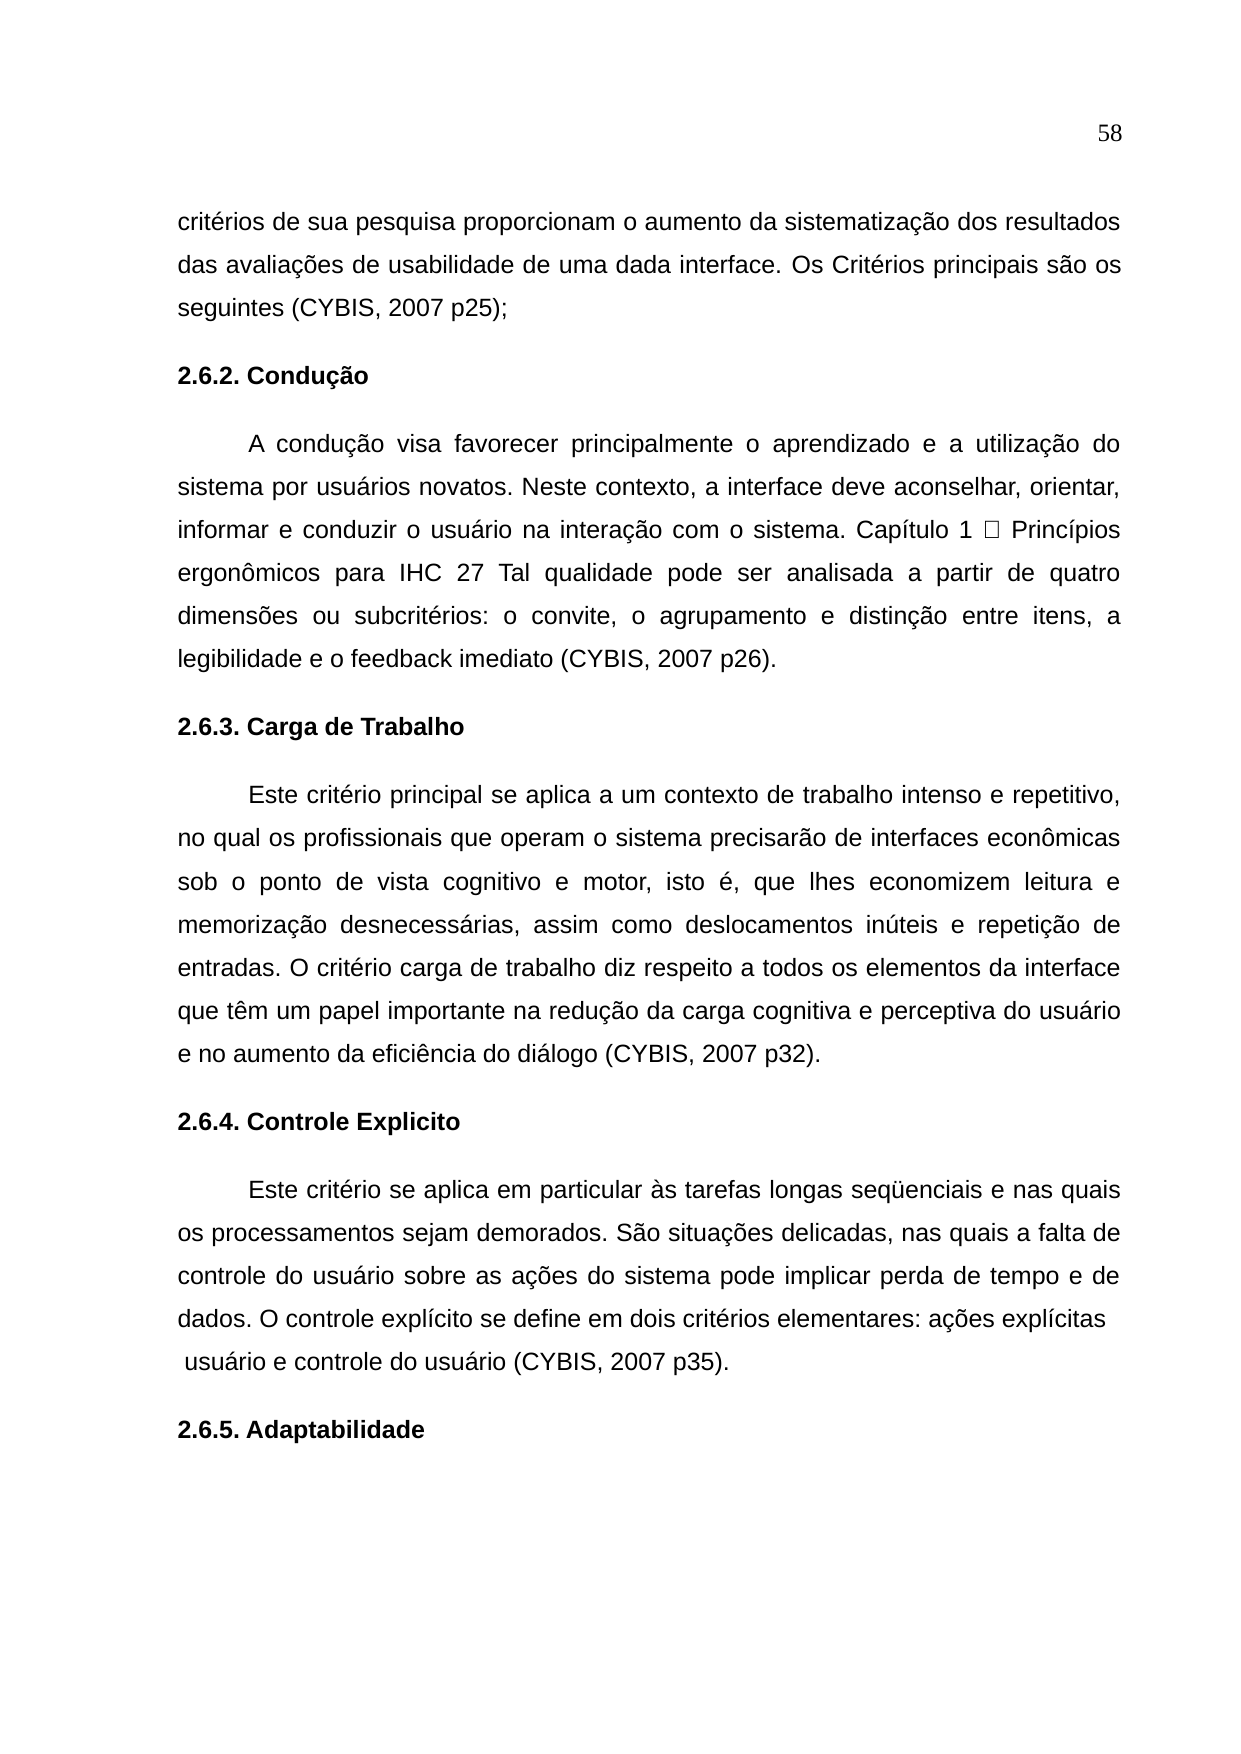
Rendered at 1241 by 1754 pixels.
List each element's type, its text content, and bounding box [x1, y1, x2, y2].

subtitle 2.6.2. Condução [177, 361, 1122, 389]
text A condução visa favorecer principalmente o aprendizado e a utilização do sistema por usuários novatos. Neste contexto, a interface deve aconselhar, orientar, informar e conduzir o usuário na interação com o sistema. Capítulo 1  Princípios ergonômicos para IHC 27 Tal qualidade pode ser analisada a partir de quatro dimensões ou subcritérios: o convite, o agrupamento e distinção entre itens, a legibilidade e o feedback imediato (CYBIS, 2007 p26). [177, 429, 1122, 673]
text Este critério principal se aplica a um contexto de trabalho intenso e repetitivo, no qual os profissionais que operam o sistema precisarão de interfaces econômicas sob o ponto de vista cognitivo e motor, isto é, que lhes economizem leitura e memorização desnecessárias, assim como deslocamentos inúteis e repetição de entradas. O critério carga de trabalho diz respeito a todos os elementos da interface que têm um papel importante na redução da carga cognitiva e perceptiva do usuário e no aumento da eficiência do diálogo (CYBIS, 2007 p32). [177, 780, 1122, 1068]
subtitle 2.6.4. Controle Explicito [177, 1107, 1122, 1136]
text usuário e controle do usuário (CYBIS, 2007 p35). [177, 1347, 1122, 1376]
text Este critério se aplica em particular às tarefas longas seqüenciais e nas quais os processamentos sejam demorados. São situações delicadas, nas quais a falta de controle do usuário sobre as ações do sistema pode implicar perda de tempo e de dados. O controle explícito se define em dois critérios elementares: ações explícitas [177, 1175, 1122, 1333]
subtitle 2.6.3. Carga de Trabalho [177, 712, 1122, 741]
subtitle 2.6.5. Adaptabilidade [177, 1415, 1122, 1444]
text critérios de sua pesquisa proporcionam o aumento da sistematização dos resultados das avaliações de usabilidade de uma dada interface. Os Critérios principais são os seguintes (CYBIS, 2007 p25); [177, 207, 1122, 322]
